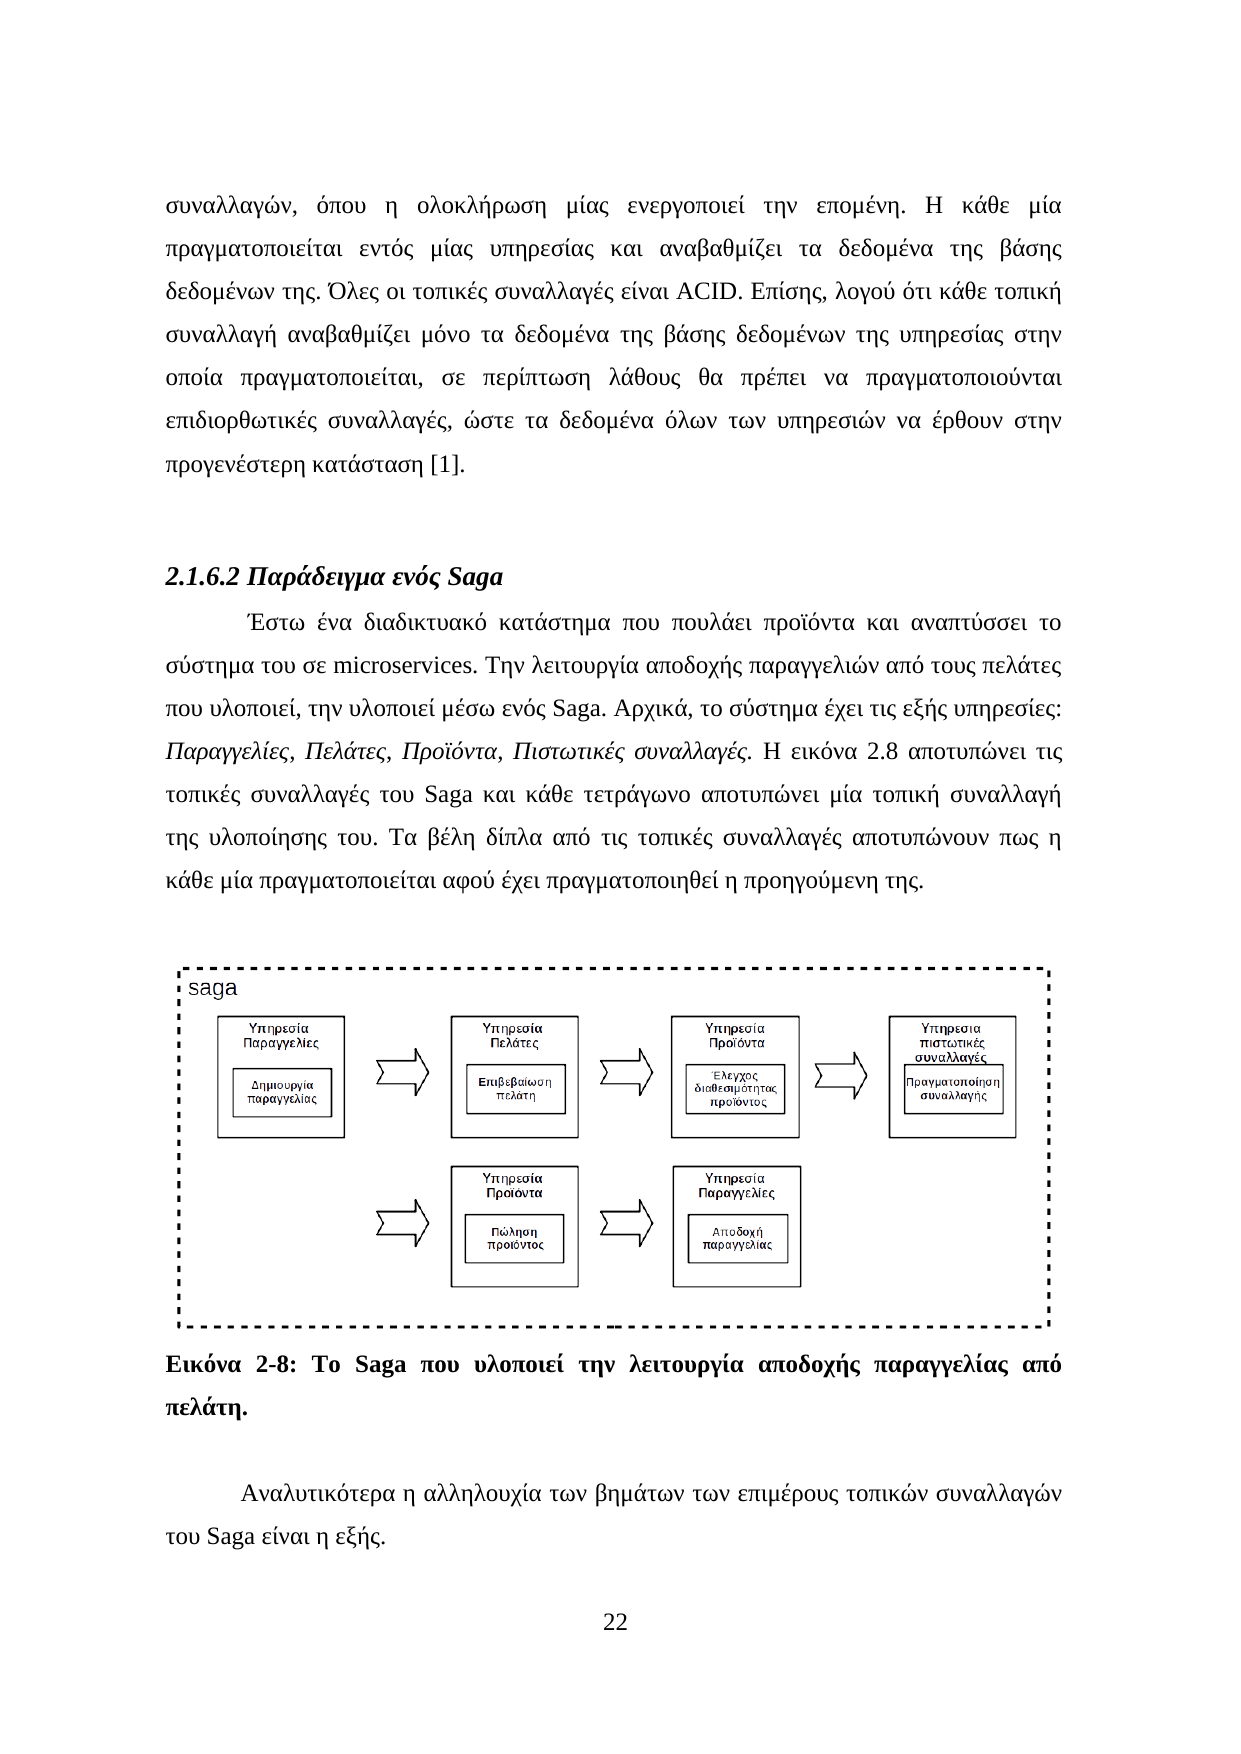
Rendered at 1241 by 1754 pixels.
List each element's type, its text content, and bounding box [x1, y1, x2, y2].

picture [165, 958, 1063, 1335]
text συναλλαγών, όπου η ολοκλήρωση μίας ενεργοποιεί την επομένη. Η κάθε μία πραγματοποιείται εντός μίας υπηρεσίας και αναβαθμίζει τα δεδομένα της βάσης δεδομένων της. Όλες οι τοπικές συναλλαγές είναι ACID. Επίσης, λογού ότι κάθε τοπική συναλλαγή αναβαθμίζει μόνο τα δεδομένα της βάσης δεδομένων της υπηρεσίας στην οποία πραγματοποιείται, σε περίπτωση λάθους θα πρέπει να πραγματοποιούνται επιδιορθωτικές συναλλαγές, ώστε τα δεδομένα όλων των υπηρεσιών να έρθουν στην προγενέστερη κατάσταση [1]. [165, 190, 1063, 477]
text Έστω ένα διαδικτυακό κατάστημα που πουλάει προϊόντα και αναπτύσσει το σύστημα του σε microservices. Την λειτουργία αποδοχής παραγγελιών από τους πελάτες που υλοποιεί, την υλοποιεί μέσω ενός Saga. Αρχικά, το σύστημα έχει τις εξής υπηρεσίες: Παραγγελίες, Πελάτες, Προϊόντα, Πιστωτικές συναλλαγές. Η εικόνα 2.8 αποτυπώνει τις τοπικές συναλλαγές του Saga και κάθε τετράγωνο αποτυπώνει μία τοπική συναλλαγή της υλοποίησης του. Τα βέλη δίπλα από τις τοπικές συναλλαγές αποτυπώνουν πως η κάθε μία πραγματοποιείται αφού έχει πραγματοποιηθεί η προηγούμενη της. [165, 607, 1063, 894]
subtitle 2.1.6.2 Παράδειγμα ενός Saga [165, 560, 1063, 591]
text Αναλυτικότερα η αλληλουχία των βημάτων των επιμέρους τοπικών συναλλαγών του Saga είναι η εξής. [165, 1478, 1063, 1550]
text Εικόνα 2-8: Το Saga που υλοποιεί την λειτουργία αποδοχής παραγγελίας από πελάτη. [165, 1335, 1063, 1421]
text [165, 952, 1063, 958]
